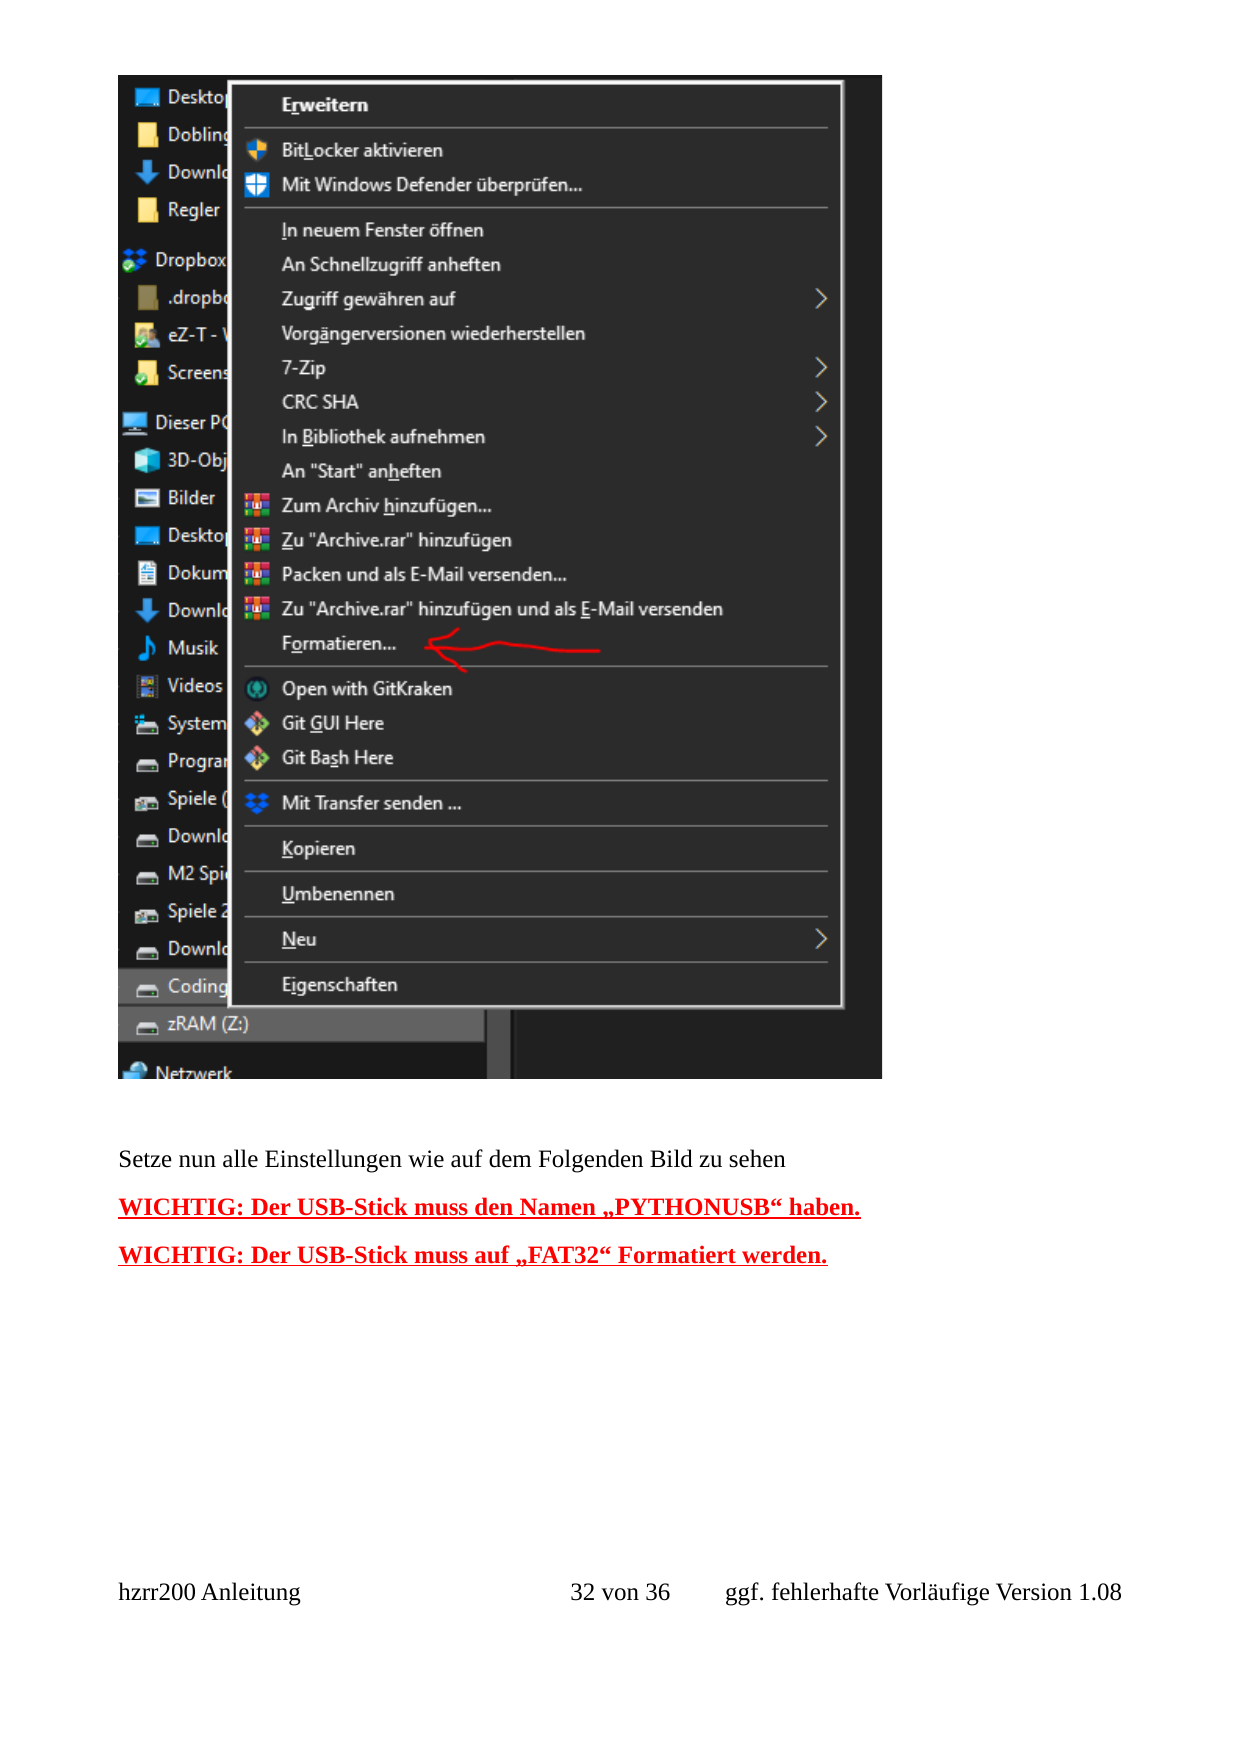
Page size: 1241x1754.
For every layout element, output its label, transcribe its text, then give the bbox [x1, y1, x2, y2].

picture [118, 75, 883, 1079]
text WICHTIG: Der USB-Stick muss auf „FAT32“ Formatiert werden. [118, 1240, 1122, 1268]
text WICHTIG: Der USB-Stick muss den Namen „PYTHONUSB“ haben. [118, 1192, 1122, 1221]
text Setze nun alle Einstellungen wie auf dem Folgenden Bild zu sehen [118, 1144, 1122, 1173]
